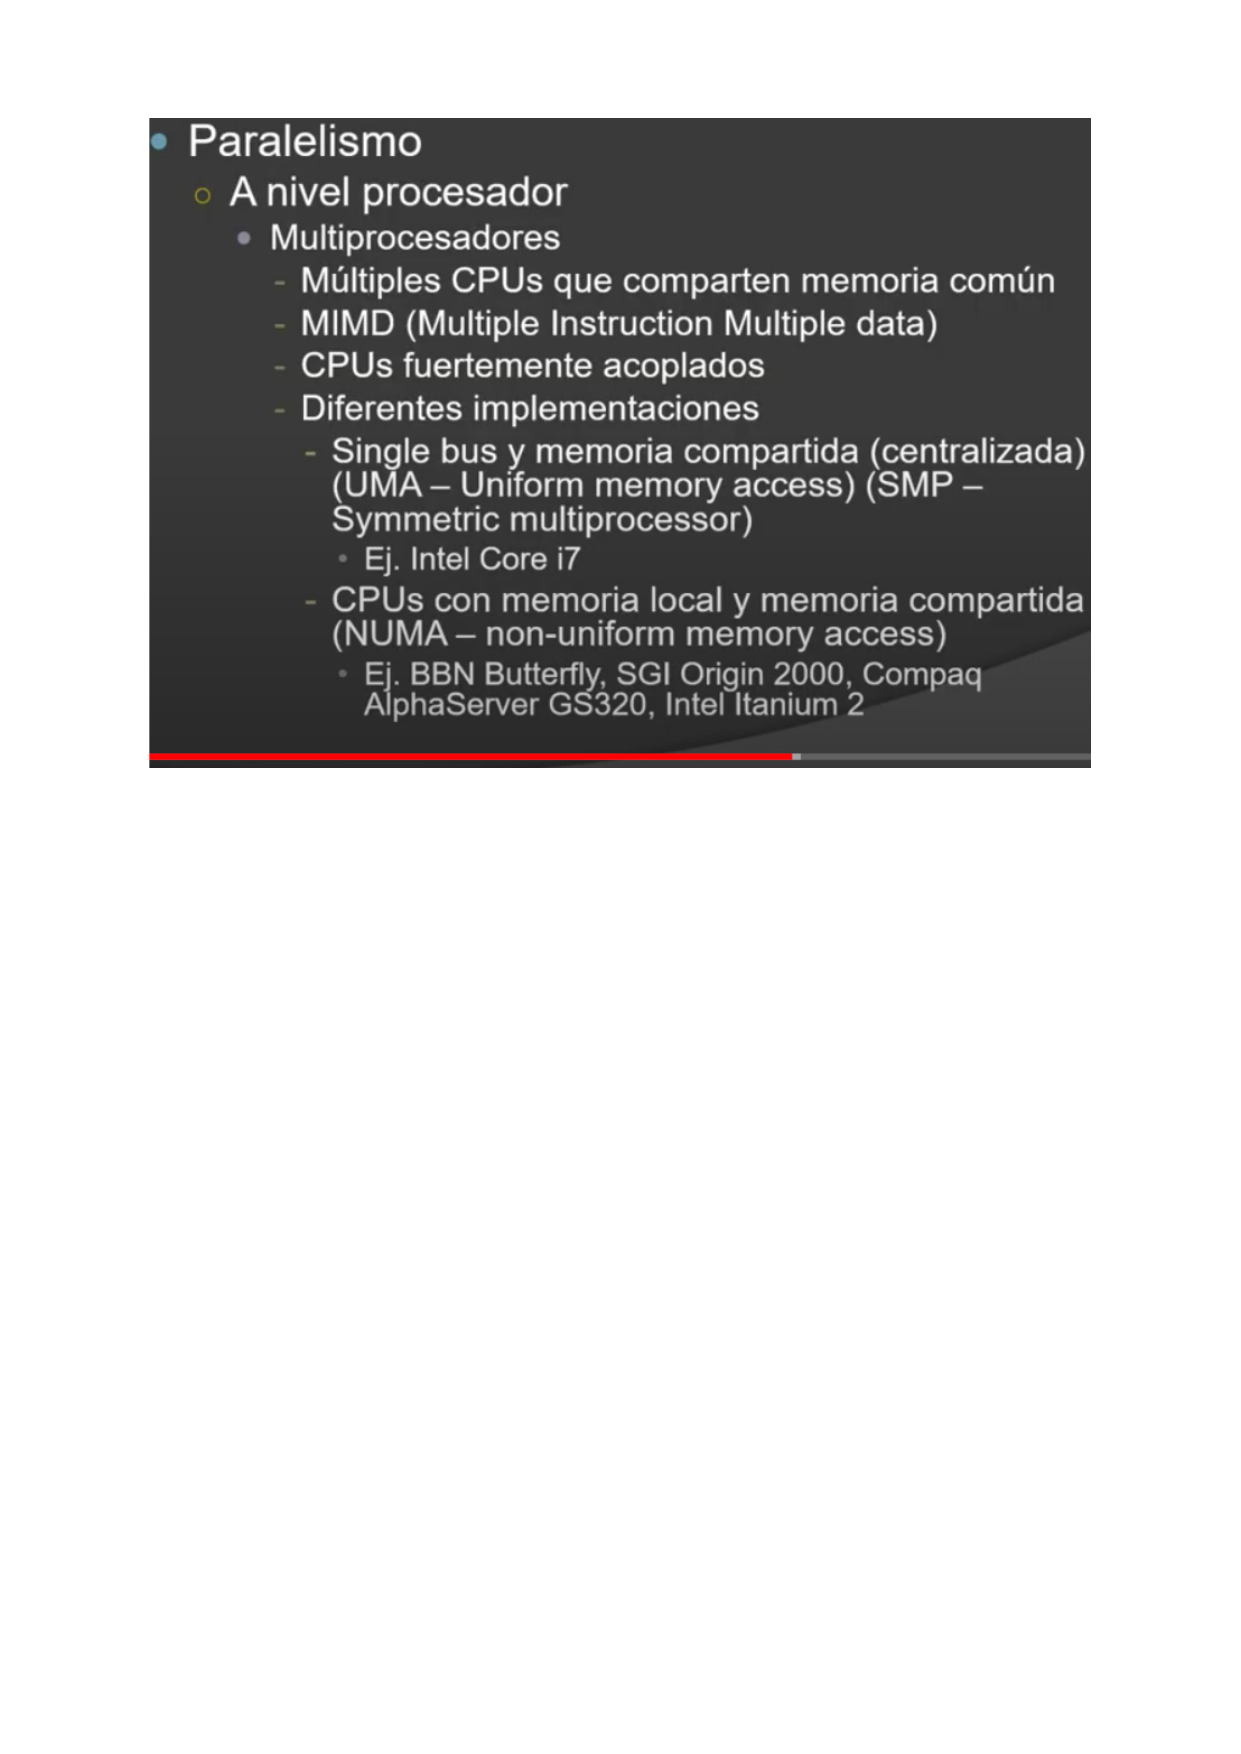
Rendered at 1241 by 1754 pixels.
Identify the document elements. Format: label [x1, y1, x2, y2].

picture [149, 118, 1091, 768]
